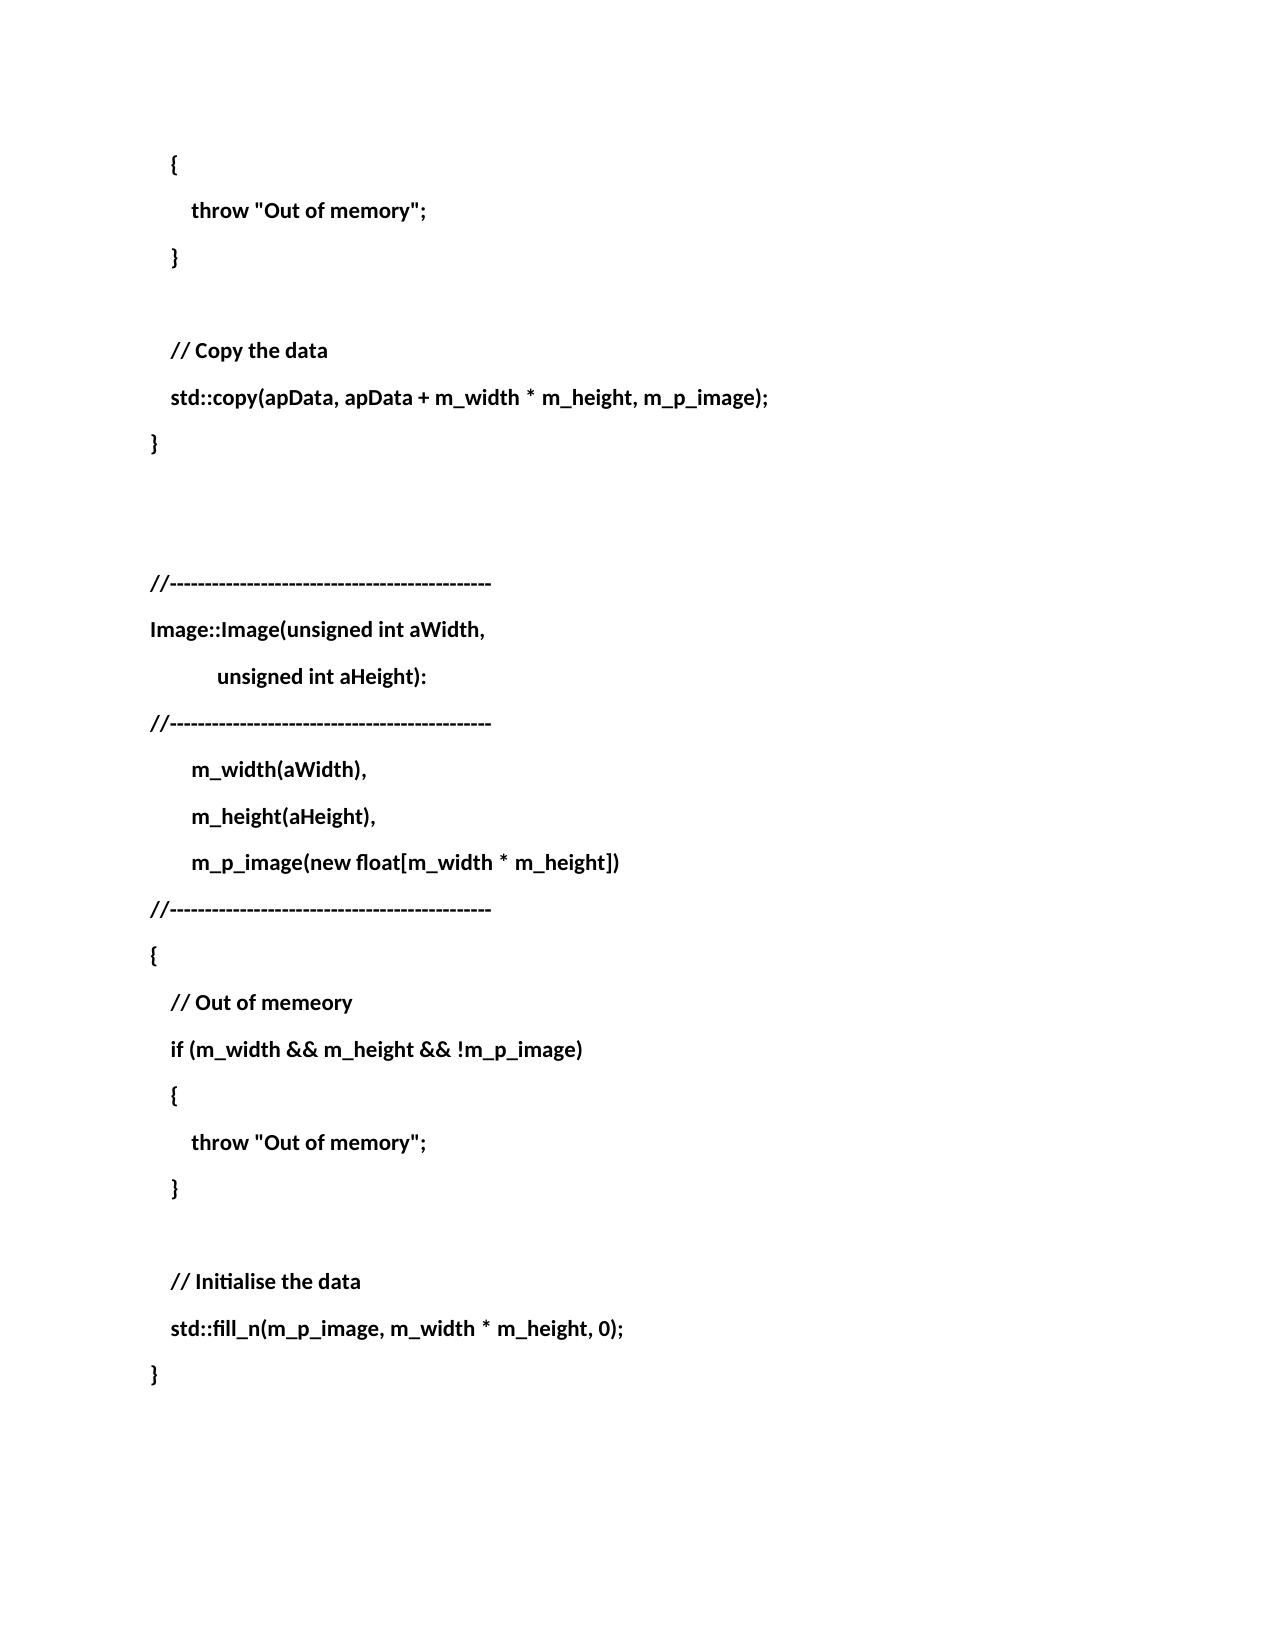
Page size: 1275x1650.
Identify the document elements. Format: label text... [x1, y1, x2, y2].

text { [150, 150, 1125, 178]
text } [150, 429, 1125, 457]
text m_width(aWidth), [150, 755, 1125, 783]
text m_height(aHeight), [150, 802, 1125, 830]
text std::fill_n(m_p_image, m_width * m_height, 0); [150, 1314, 1125, 1342]
text Image::Image(unsigned int aWidth, [150, 616, 1125, 644]
text // Copy the data [150, 336, 1125, 364]
text throw "Out of memory"; [150, 197, 1125, 224]
text std::copy(apData, apData + m_width * m_height, m_p_image); [150, 383, 1125, 411]
text // Out of memeory [150, 988, 1125, 1016]
text // Initialise the data [150, 1267, 1125, 1296]
text //---------------------------------------------- [150, 895, 1125, 923]
text } [150, 243, 1125, 271]
text } [150, 1361, 1125, 1389]
text { [150, 942, 1125, 969]
text //---------------------------------------------- [150, 709, 1125, 737]
text //---------------------------------------------- [150, 569, 1125, 597]
text unsigned int aHeight): [150, 662, 1125, 690]
text } [150, 1174, 1125, 1202]
text { [150, 1081, 1125, 1109]
text m_p_image(new float[m_width * m_height]) [150, 848, 1125, 876]
text throw "Out of memory"; [150, 1128, 1125, 1156]
text if (m_width && m_height && !m_p_image) [150, 1035, 1125, 1063]
